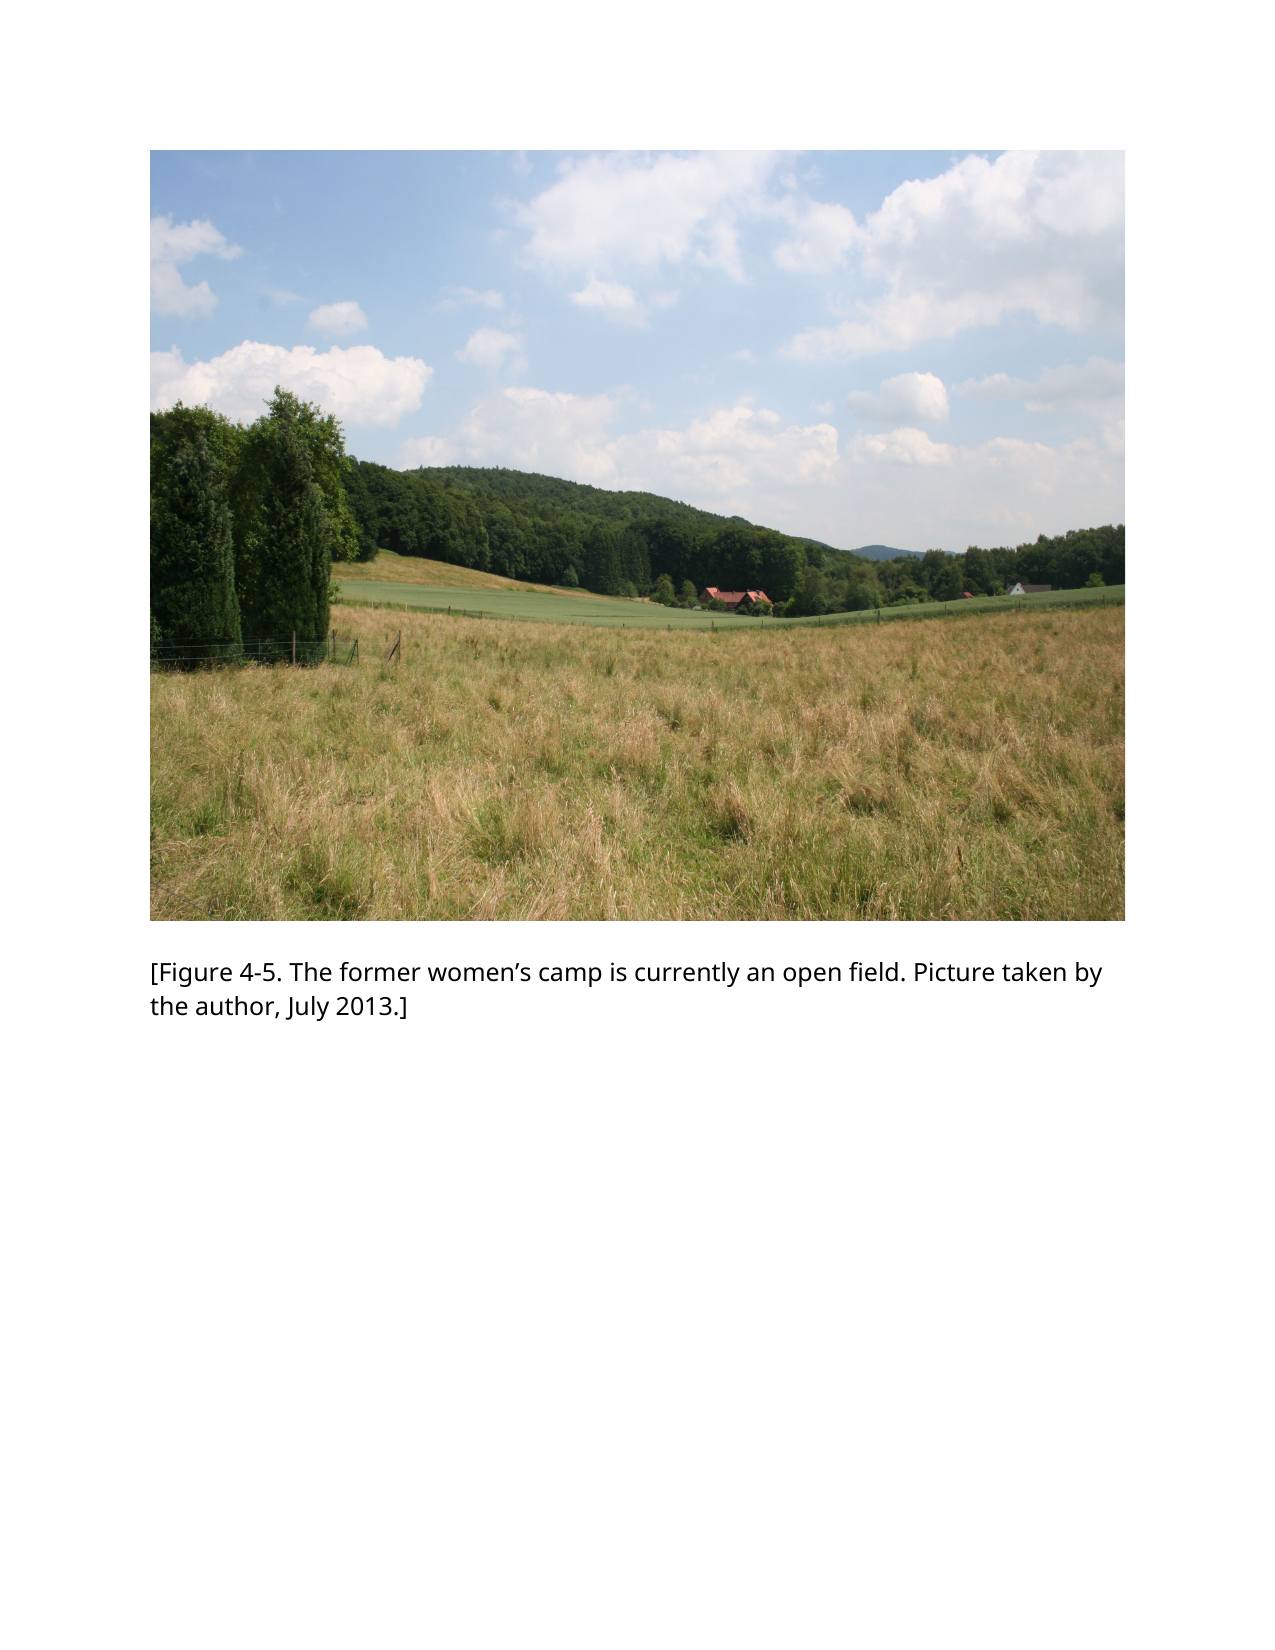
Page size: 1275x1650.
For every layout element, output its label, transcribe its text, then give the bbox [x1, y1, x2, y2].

picture [150, 150, 1125, 921]
text [Figure 4-5. The former women’s camp is currently an open field. Picture taken by the author, July 2013.] [150, 955, 1125, 1023]
